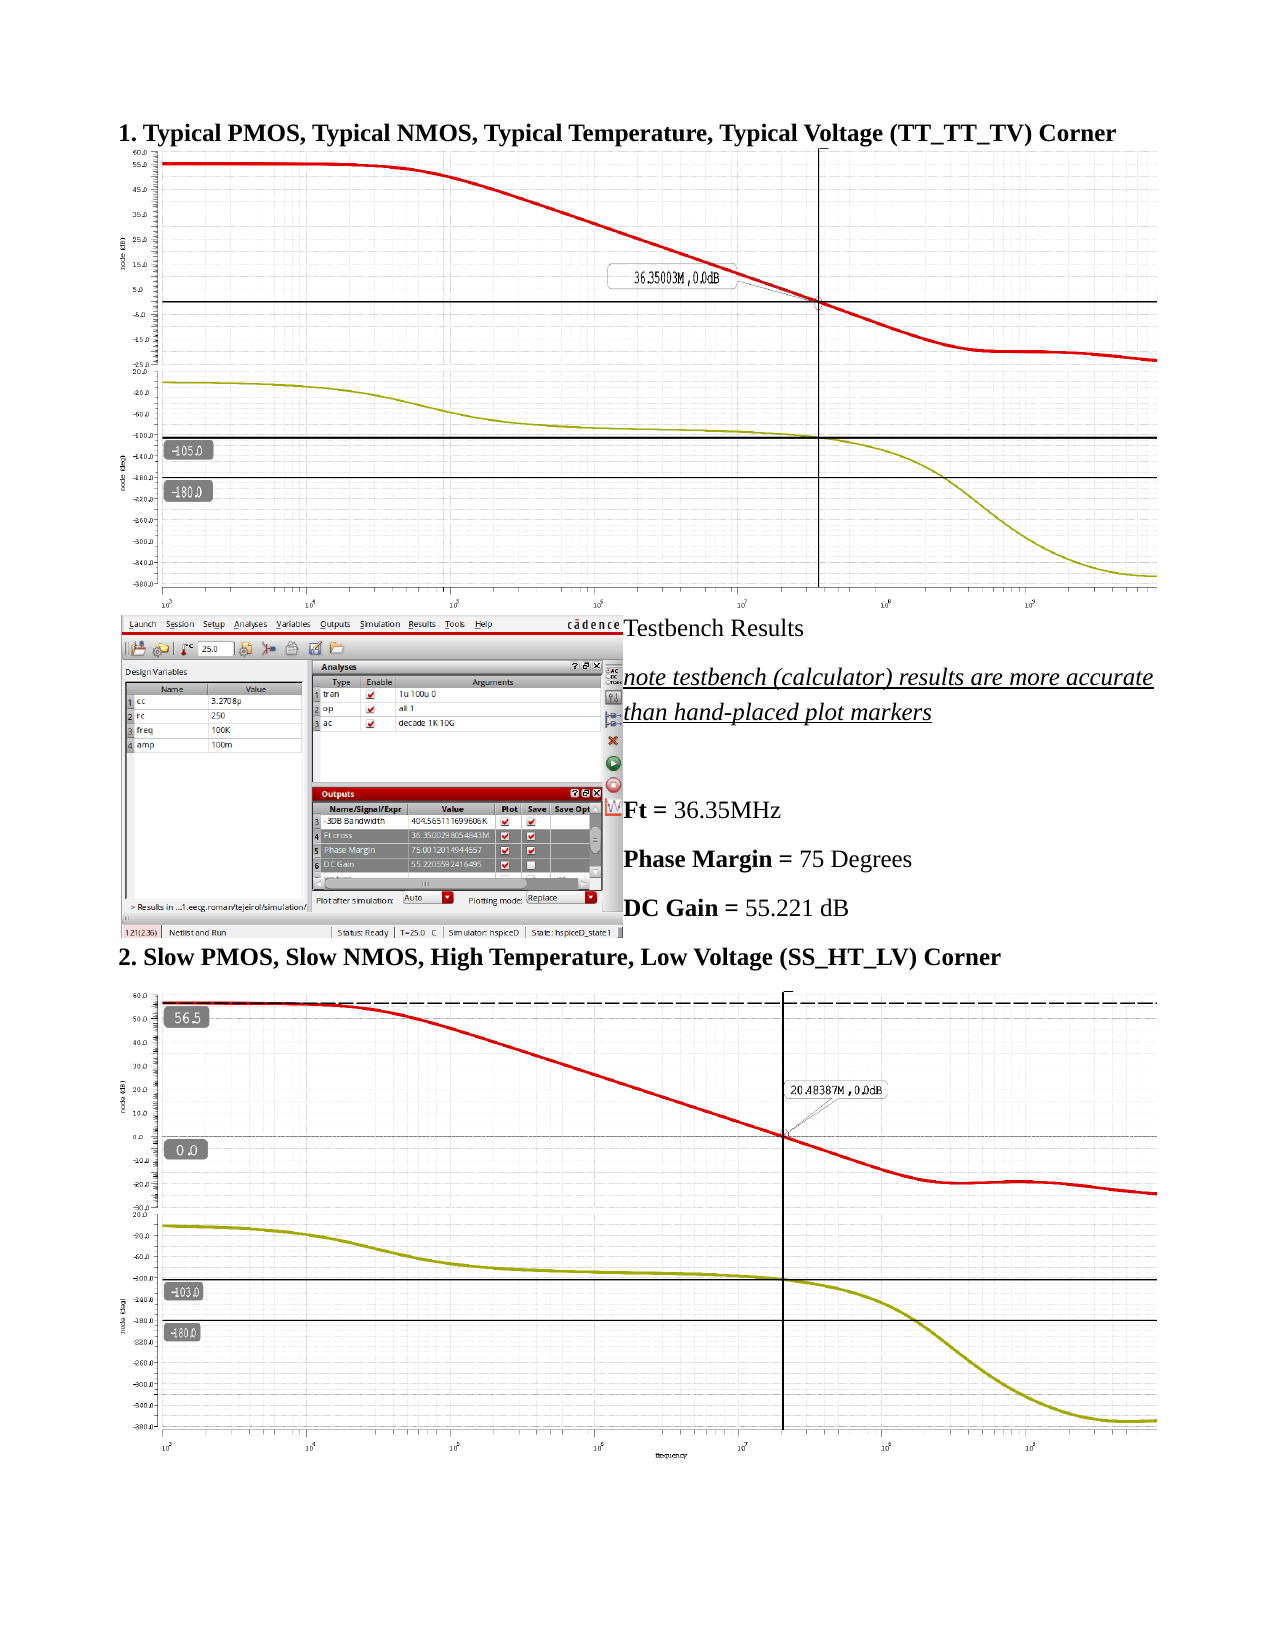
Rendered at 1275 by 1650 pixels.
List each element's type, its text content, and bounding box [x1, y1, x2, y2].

text Testbench Results [118, 608, 1157, 642]
text DC Gain = 55.221 dB [623, 893, 1157, 922]
text 1. Typical PMOS, Typical NMOS, Typical Temperature, Typical Voltage (TT_TT_TV) Corner [118, 118, 1157, 147]
text note testbench (calculator) results are more accurate than hand-placed plot markers [623, 662, 1157, 726]
text Phase Margin = 75 Degrees [623, 844, 1157, 873]
picture [118, 991, 1157, 1459]
text 2. Slow PMOS, Slow NMOS, High Temperature, Low Voltage (SS_HT_LV) Corner [118, 942, 1157, 971]
picture [121, 615, 623, 938]
text Ft = 36.35MHz [623, 795, 1157, 824]
picture [118, 148, 1157, 608]
